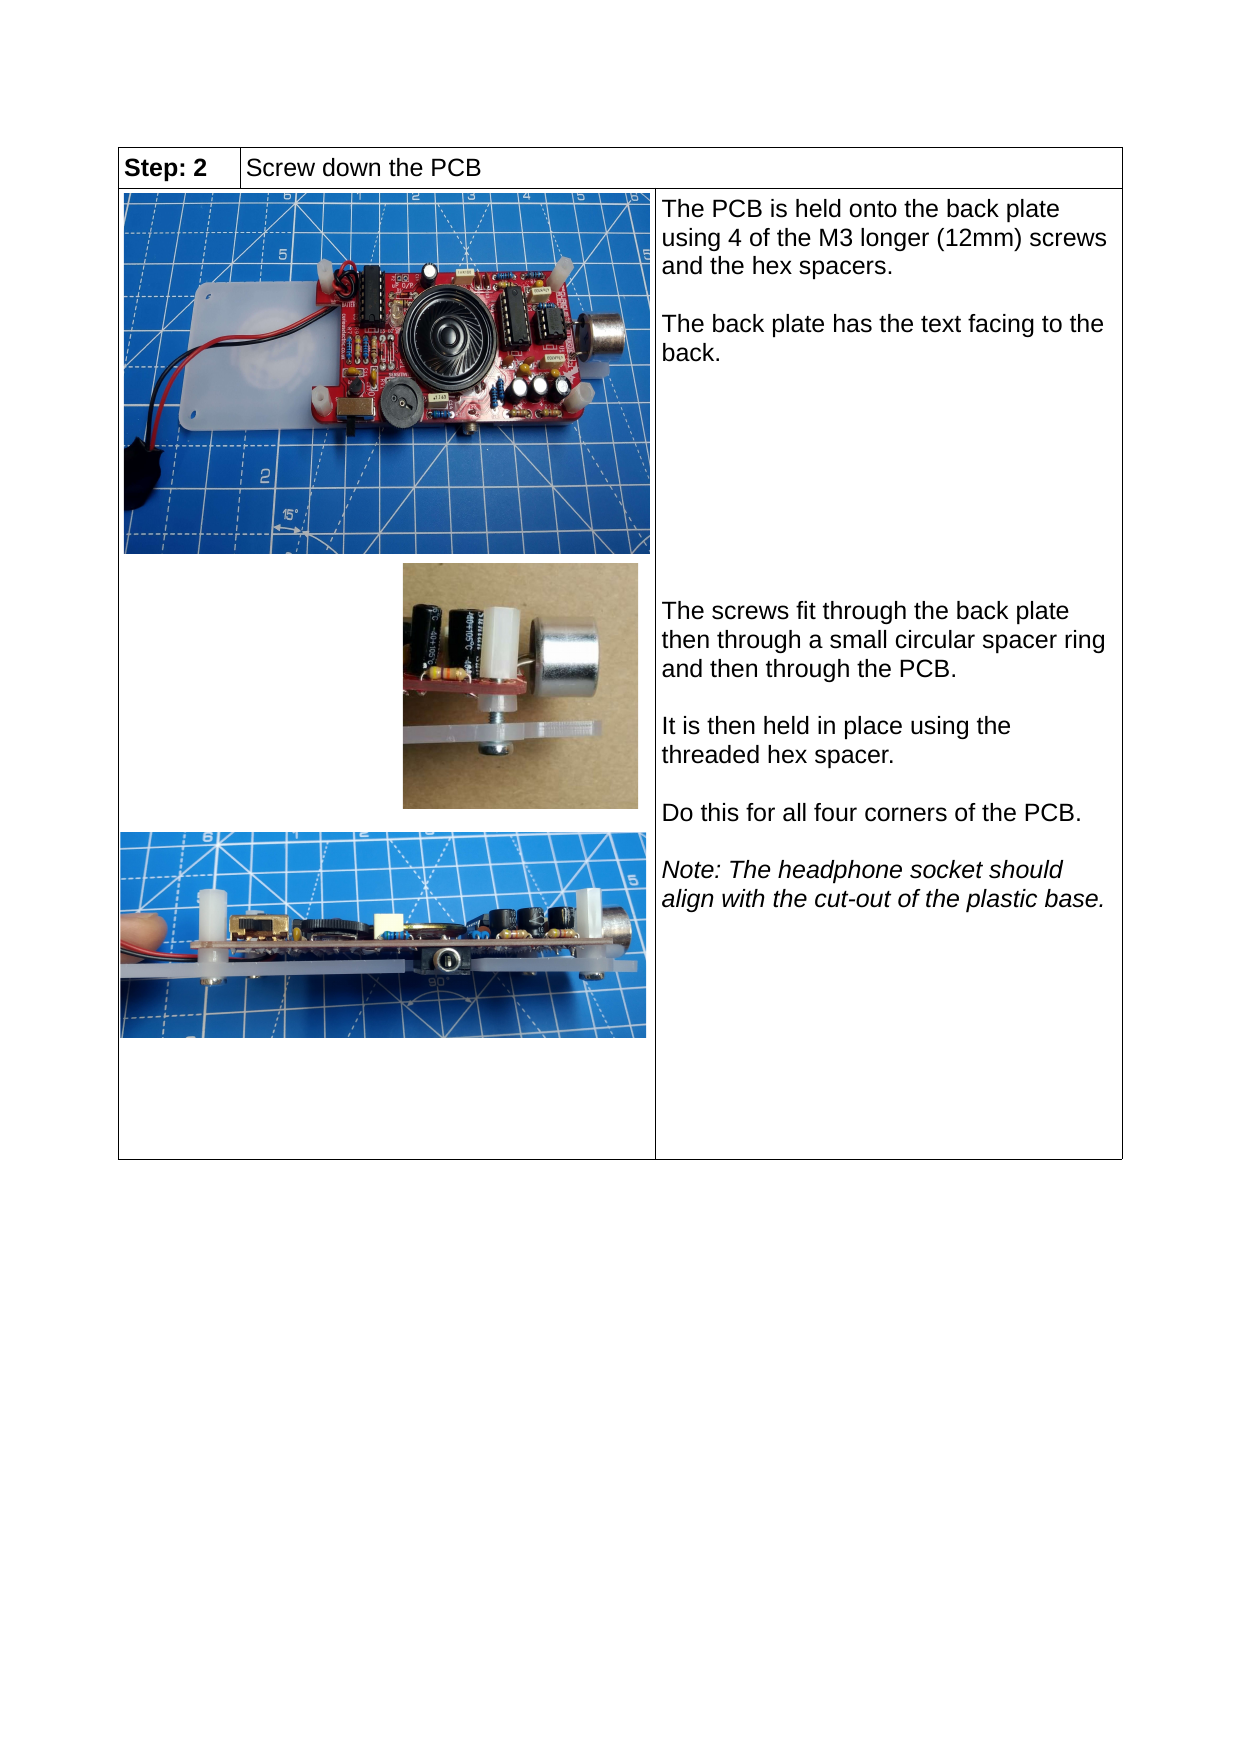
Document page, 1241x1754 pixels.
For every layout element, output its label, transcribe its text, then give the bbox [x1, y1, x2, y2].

picture [120, 869, 647, 982]
table_cell [119, 189, 655, 1159]
picture [123, 366, 650, 554]
table_header Step: 2 [119, 148, 240, 188]
picture [402, 563, 639, 809]
table_header Screw down the PCB [241, 148, 1122, 188]
table_cell The PCB is held onto the back plate using 4 of the M3 longer (12mm) screws and the hex spacers. The back plate has the text facing to the back. The screws fit through the back plate then through a small circular spacer ring and then through the PCB. It is then held in place using the threaded hex spacer. Do this for all four corners of the PCB. Note: The headphone socket should align with the cut-out of the plastic base. [656, 189, 1122, 1159]
